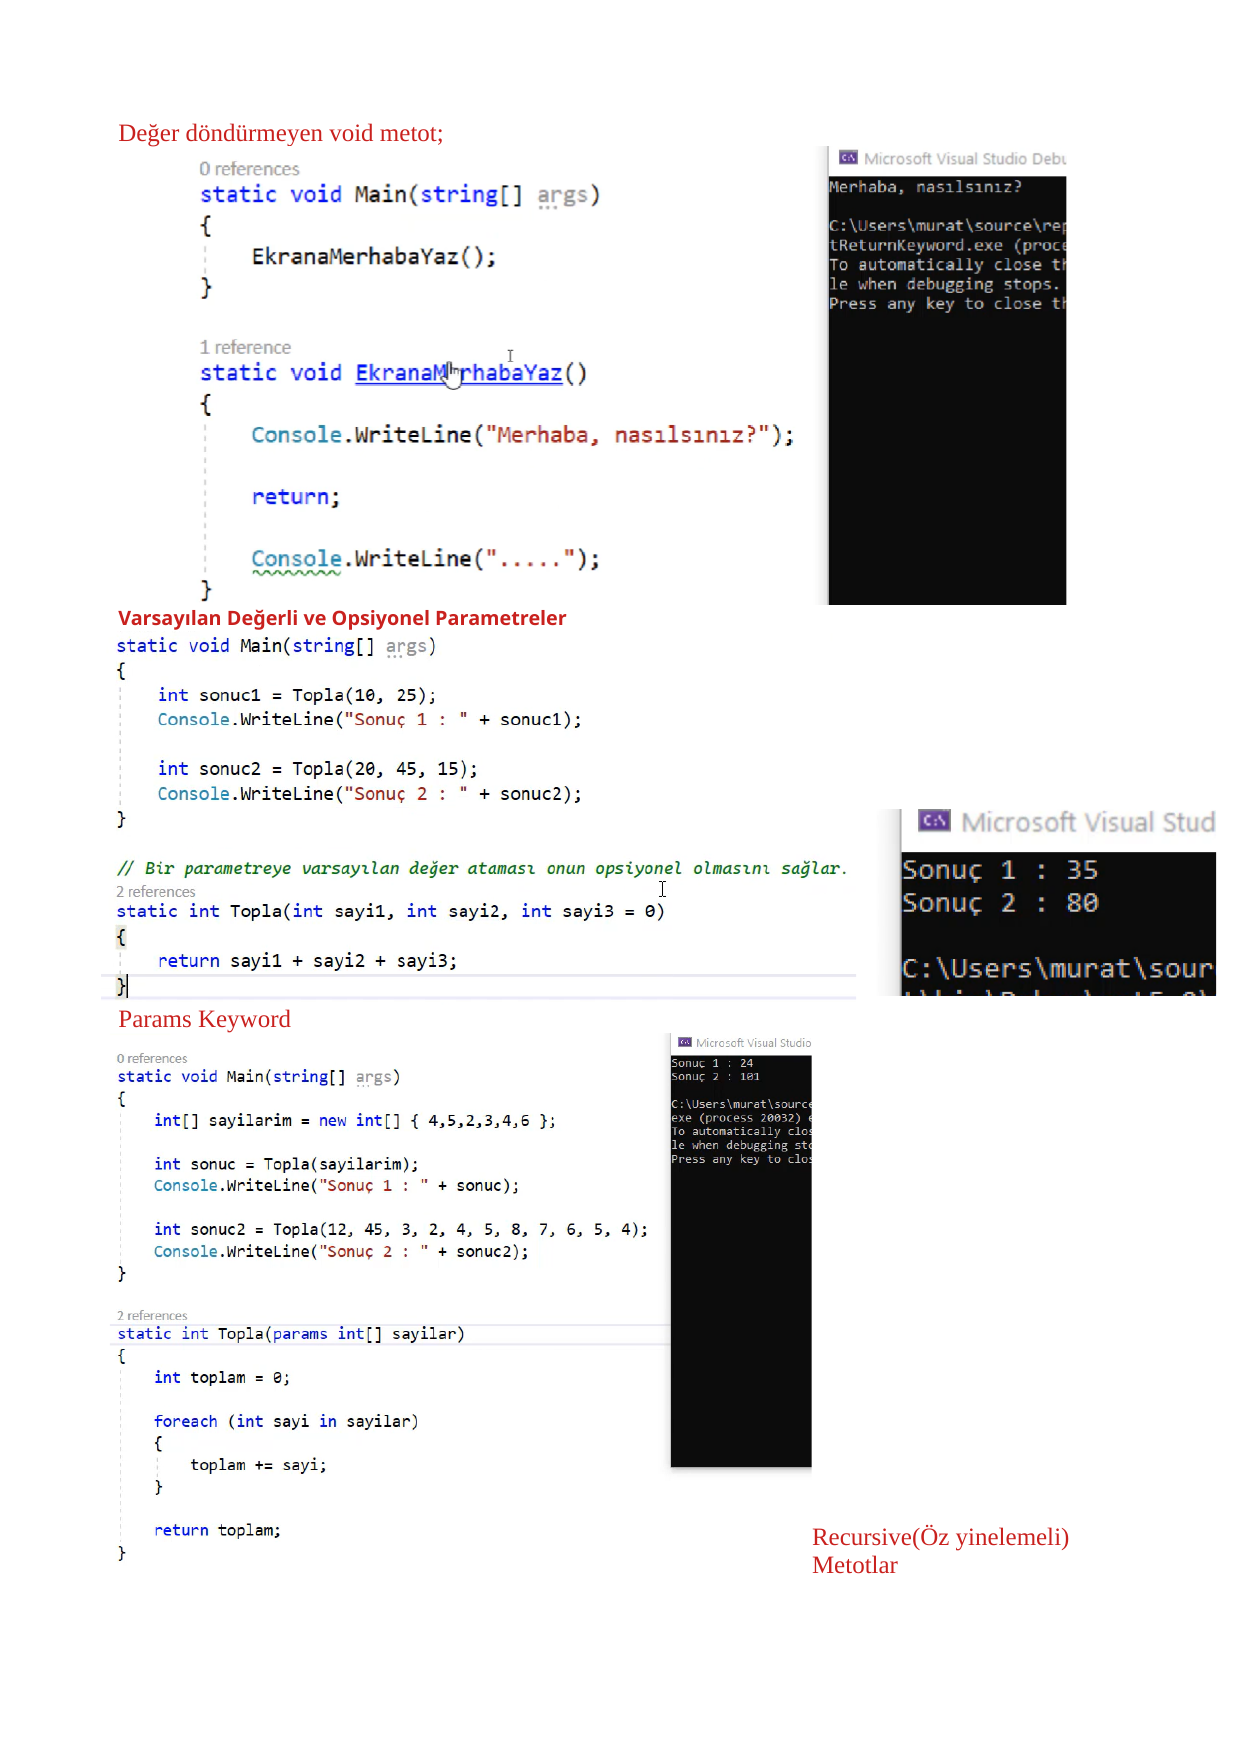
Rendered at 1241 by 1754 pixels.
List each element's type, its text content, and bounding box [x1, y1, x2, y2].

text Recursive(Öz yinelemeli) Metotlar [118, 1522, 1122, 1579]
text Değer döndürmeyen void metot; [118, 118, 1122, 147]
text Params Keyword [118, 862, 1122, 1033]
text Varsayılan Değerli ve Opsiyonel Parametreler [118, 233, 1122, 632]
